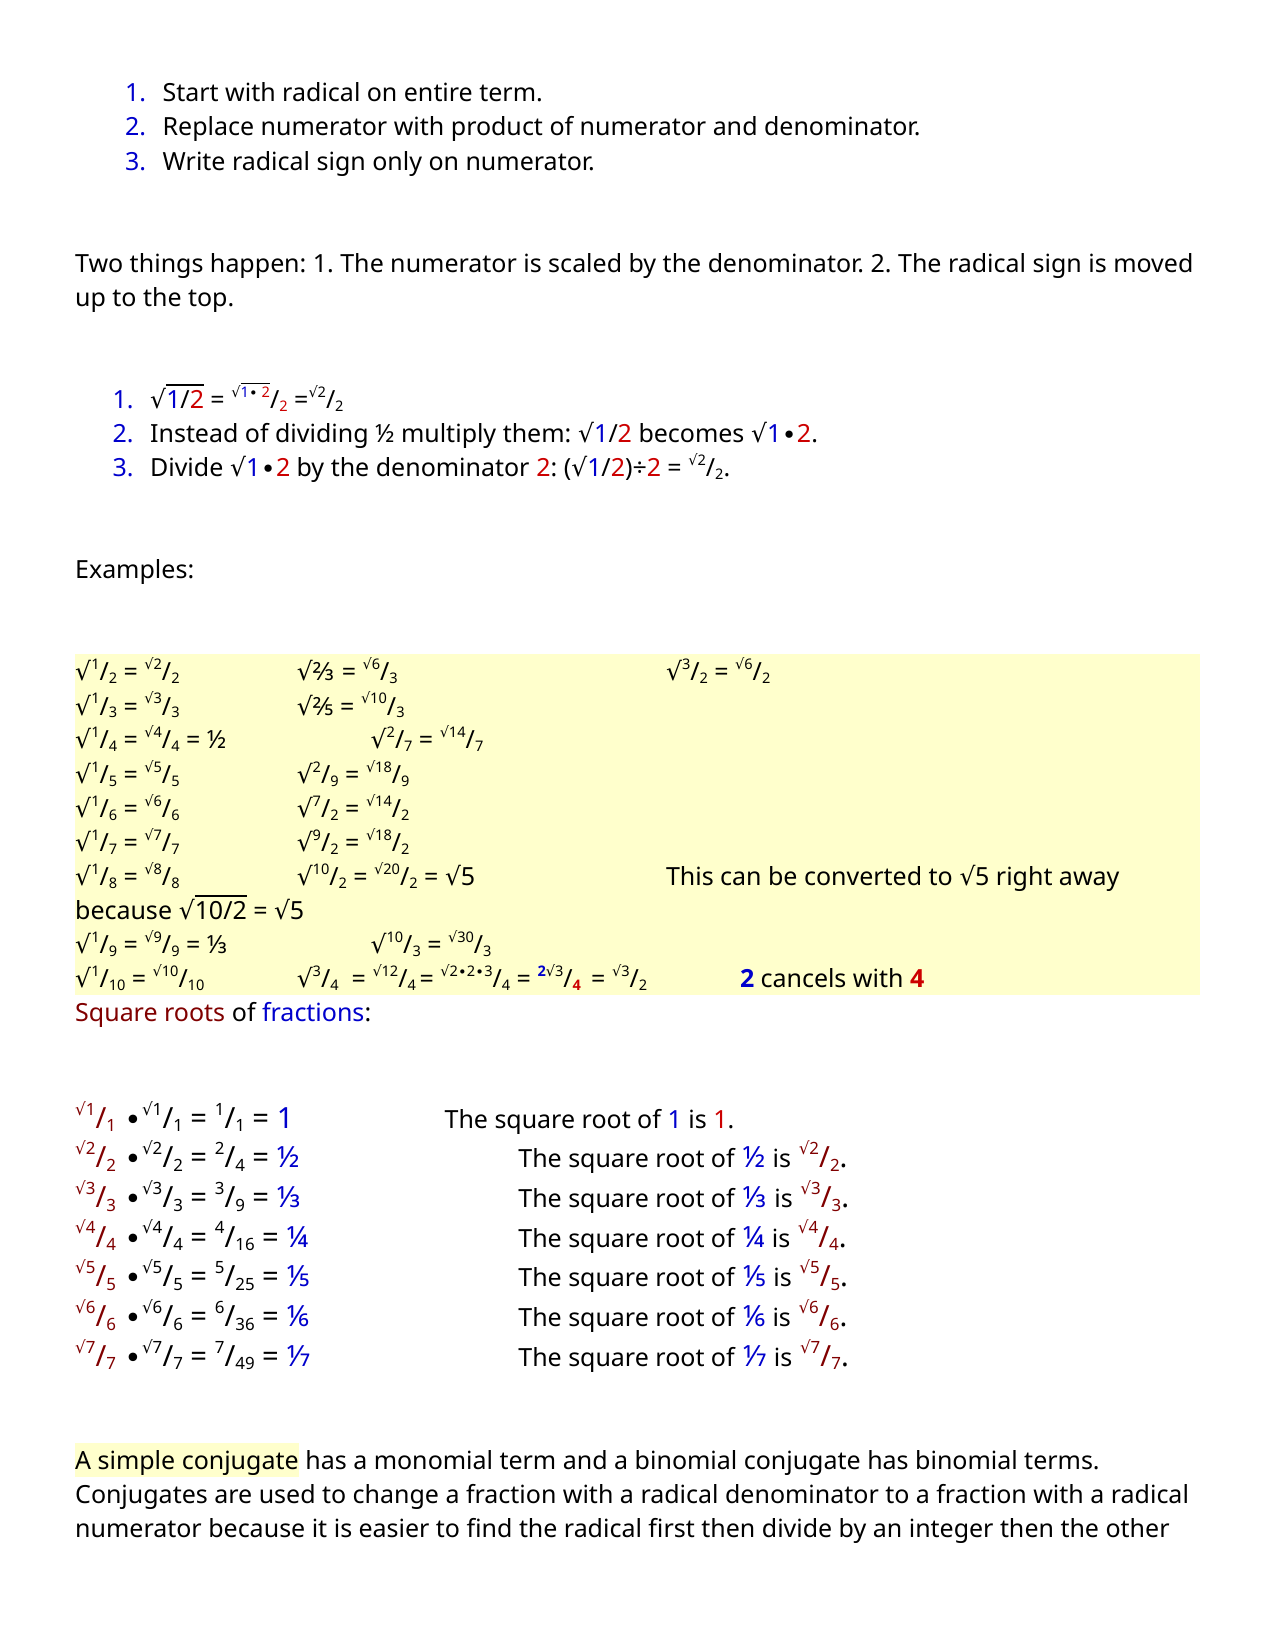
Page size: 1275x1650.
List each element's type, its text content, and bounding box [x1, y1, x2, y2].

text Square roots of fractions: [75, 995, 1200, 1029]
list √1/2 = √1∙ 2/2 =√2/2 [112, 382, 1200, 416]
text √1/8 = √8/8 √10/2 = √20/2 = √5 This can be converted to √5 right away because √10/2 = √5 [75, 858, 1200, 927]
text √7/7 ∙√7/7 = 7/49 = ⅐ The square root of ⅐ is √7/7. [75, 1335, 1200, 1375]
list Replace numerator with product of numerator and denominator. [125, 109, 1200, 143]
text √6/6 ∙√6/6 = 6/36 = ⅙ The square root of ⅙ is √6/6. [75, 1295, 1200, 1335]
text √1/5 = √5/5 √2/9 = √18/9 [75, 756, 1200, 790]
text √1/3 = √3/3 √⅖ = √10/3 [75, 688, 1200, 722]
text √4/4 ∙√4/4 = 4/16 = ¼ The square root of ¼ is √4/4. [75, 1216, 1200, 1256]
text √3/3 ∙√3/3 = 3/9 = ⅓ The square root of ⅓ is √3/3. [75, 1176, 1200, 1216]
text Two things happen: 1. The numerator is scaled by the denominator. 2. The radical sign is moved up to the top. [75, 245, 1200, 313]
text √5/5 ∙√5/5 = 5/25 = ⅕ The square root of ⅕ is √5/5. [75, 1256, 1200, 1295]
list Start with radical on entire term. [125, 75, 1200, 109]
list Instead of dividing ½ multiply them: √1/2 becomes √1∙2. [112, 416, 1200, 450]
text √2/2 ∙√2/2 = 2/4 = ½ The square root of ½ is √2/2. [75, 1137, 1200, 1176]
list Write radical sign only on numerator. [125, 143, 1200, 177]
text √1/2 = √2/2 √⅔ = √6/3 √3/2 = √6/2 [75, 654, 1200, 688]
text √1/7 = √7/7 √9/2 = √18/2 [75, 824, 1200, 858]
list Divide √1∙2 by the denominator 2: (√1/2)÷2 = √2/2. [112, 450, 1200, 484]
text √1/10 = √10/10 √3/4 = √12/4 = √2∙2∙3/4 = 2√3/4 = √3/2 2 cancels with 4 [75, 961, 1200, 995]
text A simple conjugate has a monomial term and a binomial conjugate has binomial terms. Conjugates are used to change a fraction with a radical denominator to a fraction with a radical numerator because it is easier to find the radical first then divide by an integer then the other [75, 1443, 1200, 1545]
text √1/9 = √9/9 = ⅓ √10/3 = √30/3 [75, 927, 1200, 961]
text √1/6 = √6/6 √7/2 = √14/2 [75, 790, 1200, 824]
text √1/1 ∙√1/1 = 1/1 = 1 The square root of 1 is 1. [75, 1097, 1200, 1137]
text √1/4 = √4/4 = ½ √2/7 = √14/7 [75, 722, 1200, 756]
text Examples: [75, 552, 1200, 586]
